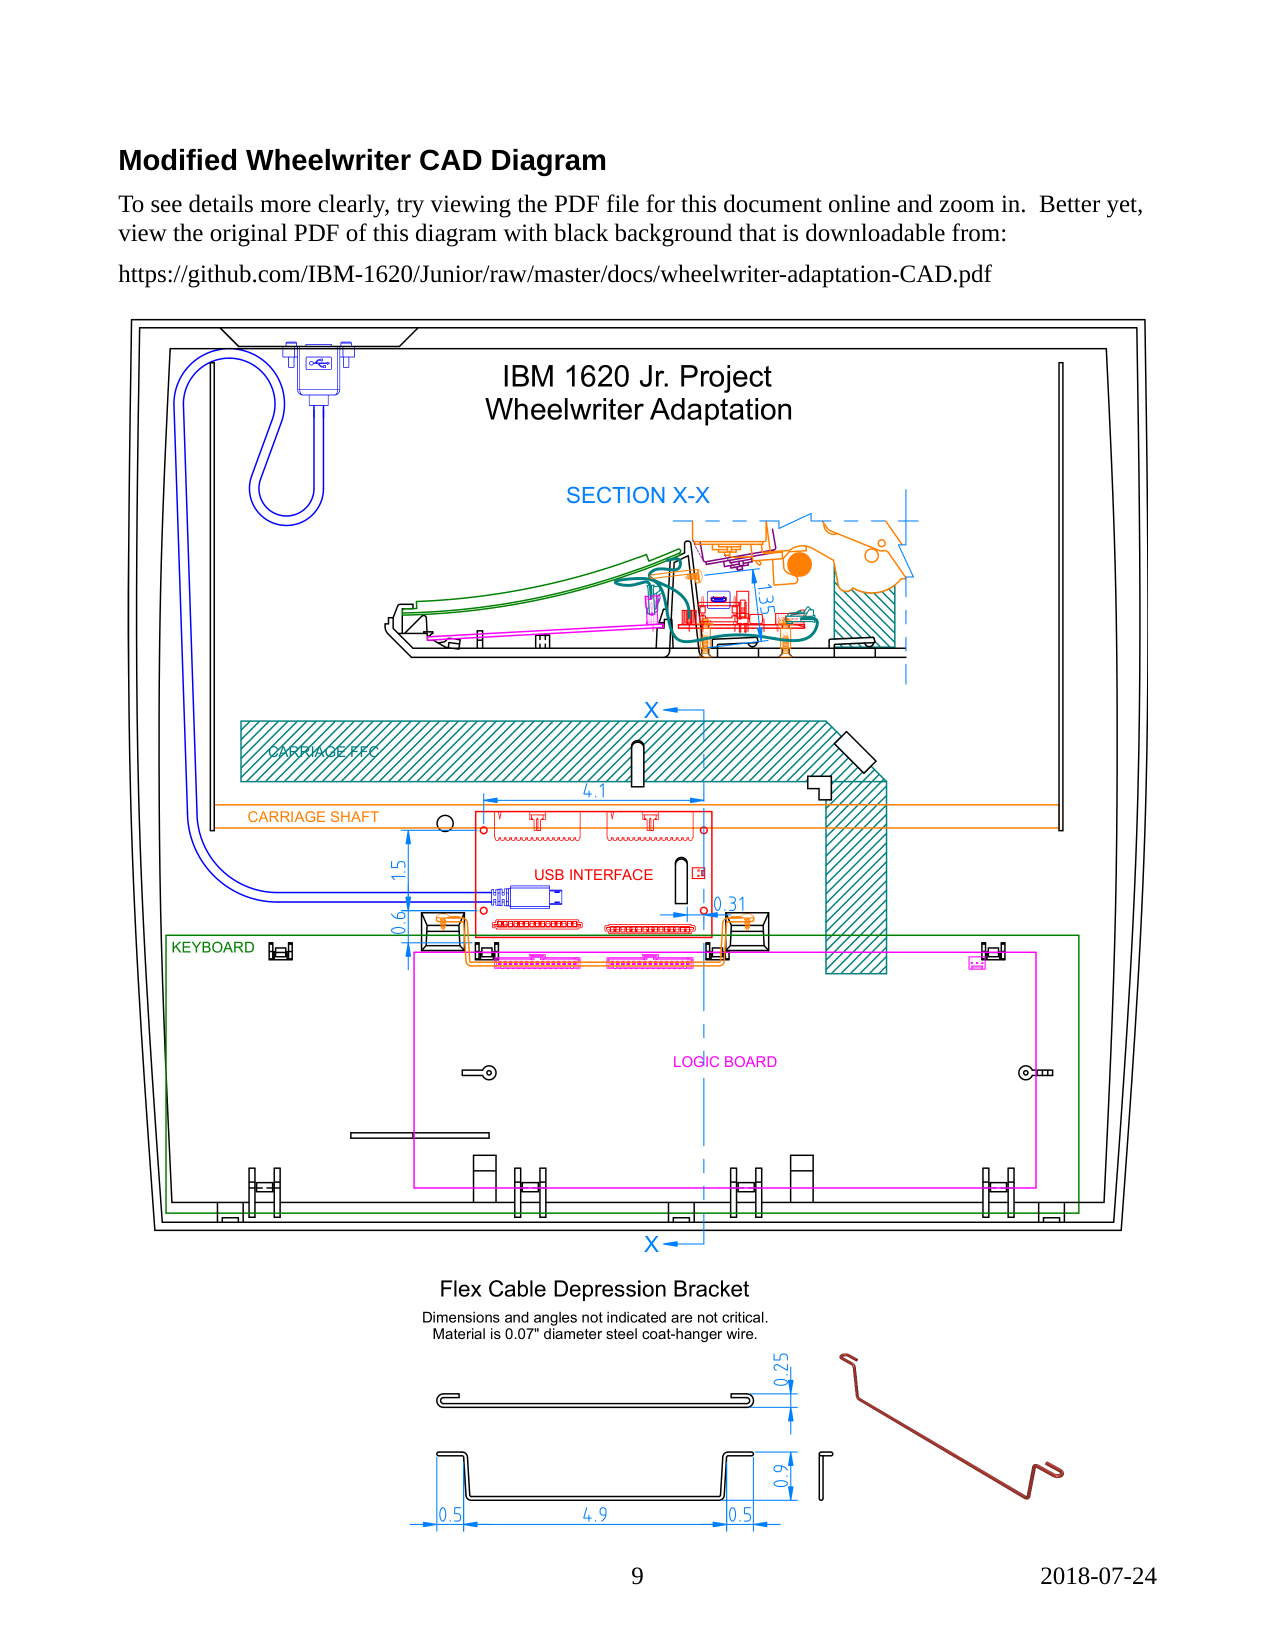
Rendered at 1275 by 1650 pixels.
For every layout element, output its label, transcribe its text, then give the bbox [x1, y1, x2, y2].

text To see details more clearly, try viewing the PDF file for this document online and zoom in. Better yet, view the original PDF of this diagram with black background that is downloadable from: [118, 189, 1157, 247]
picture [127, 318, 1148, 1532]
text https://github.com/IBM-1620/Junior/raw/master/docs/wheelwriter-adaptation-CAD.pdf [118, 259, 1157, 288]
subtitle Modified Wheelwriter CAD Diagram [118, 143, 1157, 177]
